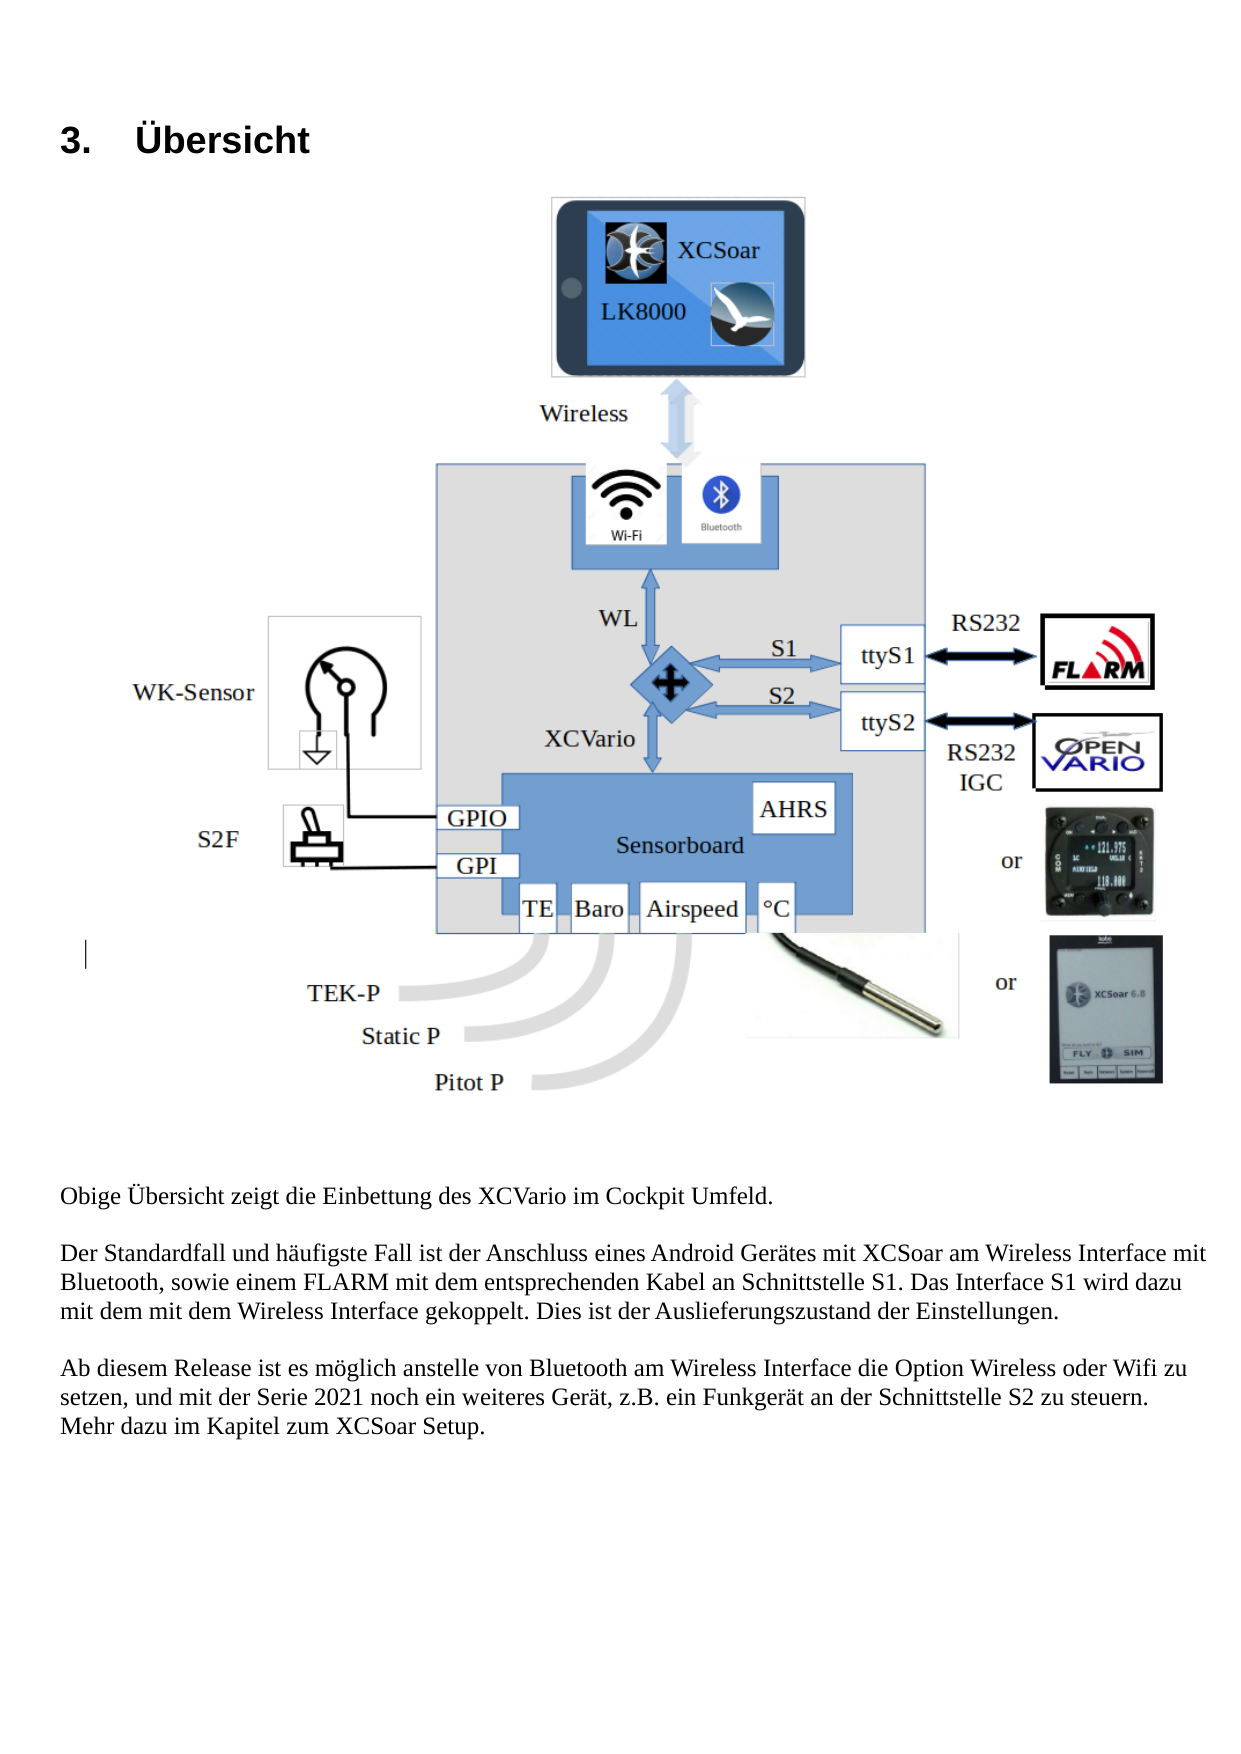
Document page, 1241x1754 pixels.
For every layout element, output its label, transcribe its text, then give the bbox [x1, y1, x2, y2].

text Der Standardfall und häufigste Fall ist der Anschluss eines Android Gerätes mit XCSoar am Wireless Interface mit Bluetooth, sowie einem FLARM mit dem entsprechenden Kabel an Schnittstelle S1. Das Interface S1 wird dazu mit dem mit dem Wireless Interface gekoppelt. Dies ist der Auslieferungszustand der Einstellungen. [60, 1238, 1207, 1324]
text Obige Übersicht zeigt die Einbettung des XCVario im Cockpit Umfeld. [60, 1181, 1207, 1209]
subtitle Übersicht [60, 118, 1207, 162]
picture [84, 190, 1200, 1124]
text Ab diesem Release ist es möglich anstelle von Bluetooth am Wireless Interface die Option Wireless oder Wifi zu setzen, und mit der Serie 2021 noch ein weiteres Gerät, z.B. ein Funkgerät an der Schnittstelle S2 zu steuern. Mehr dazu im Kapitel zum XCSoar Setup. [60, 1353, 1207, 1439]
